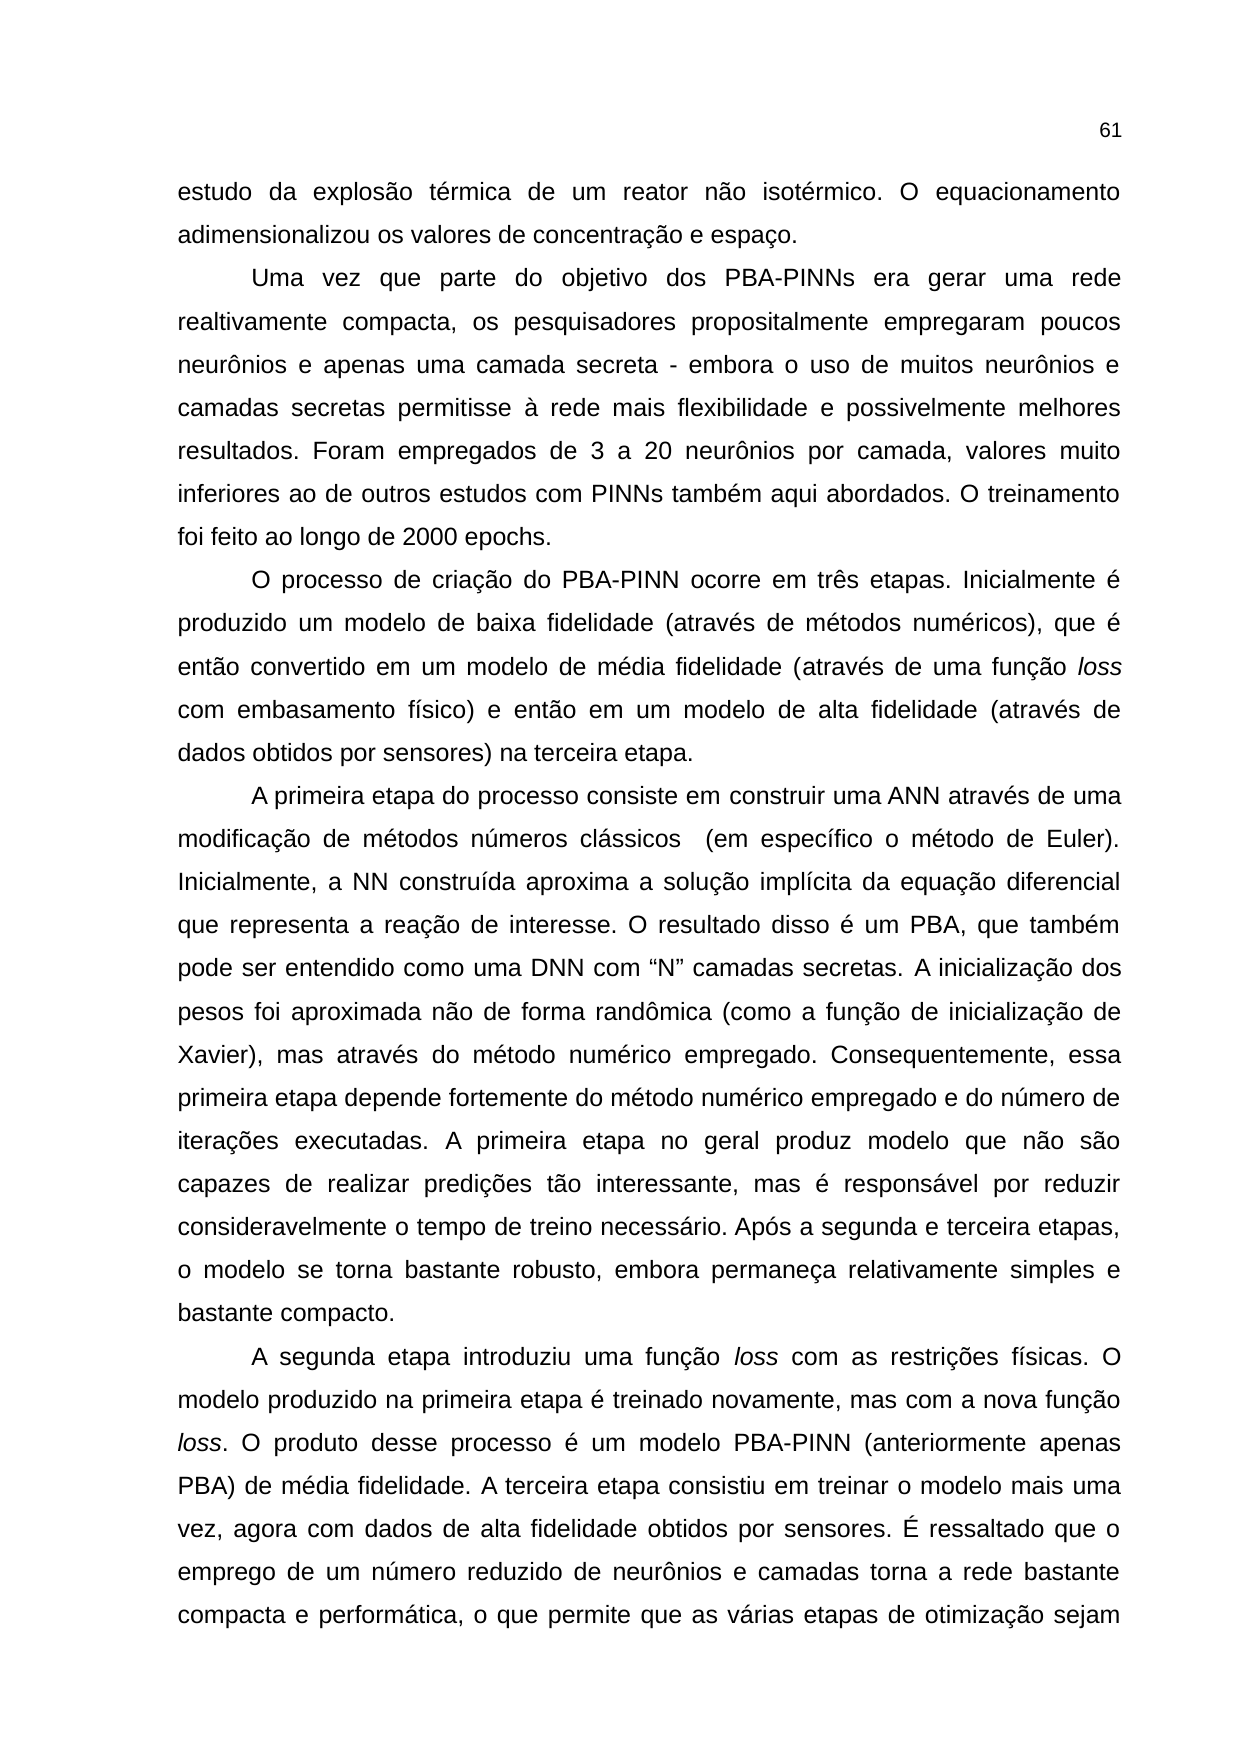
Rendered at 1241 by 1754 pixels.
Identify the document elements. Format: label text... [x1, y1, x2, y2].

text estudo da explosão térmica de um reator não isotérmico. O equacionamento adimensionalizou os valores de concentração e espaço. [177, 177, 1122, 249]
text A segunda etapa introduziu uma função loss com as restrições físicas. O modelo produzido na primeira etapa é treinado novamente, mas com a nova função loss. O produto desse processo é um modelo PBA-PINN (anteriormente apenas PBA) de média fidelidade. A terceira etapa consistiu em treinar o modelo mais uma vez, agora com dados de alta fidelidade obtidos por sensores. É ressaltado que o emprego de um número reduzido de neurônios e camadas torna a rede bastante compacta e performática, o que permite que as várias etapas de otimização sejam [177, 1341, 1122, 1629]
text Uma vez que parte do objetivo dos PBA-PINNs era gerar uma rede realtivamente compacta, os pesquisadores propositalmente empregaram poucos neurônios e apenas uma camada secreta - embora o uso de muitos neurônios e camadas secretas permitisse à rede mais flexibilidade e possivelmente melhores resultados. Foram empregados de 3 a 20 neurônios por camada, valores muito inferiores ao de outros estudos com PINNs também aqui abordados. O treinamento foi feito ao longo de 2000 epochs. [177, 263, 1122, 551]
text O processo de criação do PBA-PINN ocorre em três etapas. Inicialmente é produzido um modelo de baixa fidelidade (através de métodos numéricos), que é então convertido em um modelo de média fidelidade (através de uma função loss com embasamento físico) e então em um modelo de alta fidelidade (através de dados obtidos por sensores) na terceira etapa. [177, 565, 1122, 766]
text A primeira etapa do processo consiste em construir uma ANN através de uma modificação de métodos números clássicos (em específico o método de Euler). Inicialmente, a NN construída aproxima a solução implícita da equação diferencial que representa a reação de interesse. O resultado disso é um PBA, que também pode ser entendido como uma DNN com “N” camadas secretas. A inicialização dos pesos foi aproximada não de forma randômica (como a função de inicialização de Xavier), mas através do método numérico empregado. Consequentemente, essa primeira etapa depende fortemente do método numérico empregado e do número de iterações executadas. A primeira etapa no geral produz modelo que não são capazes de realizar predições tão interessante, mas é responsável por reduzir consideravelmente o tempo de treino necessário. Após a segunda e terceira etapas, o modelo se torna bastante robusto, embora permaneça relativamente simples e bastante compacto. [177, 781, 1122, 1327]
